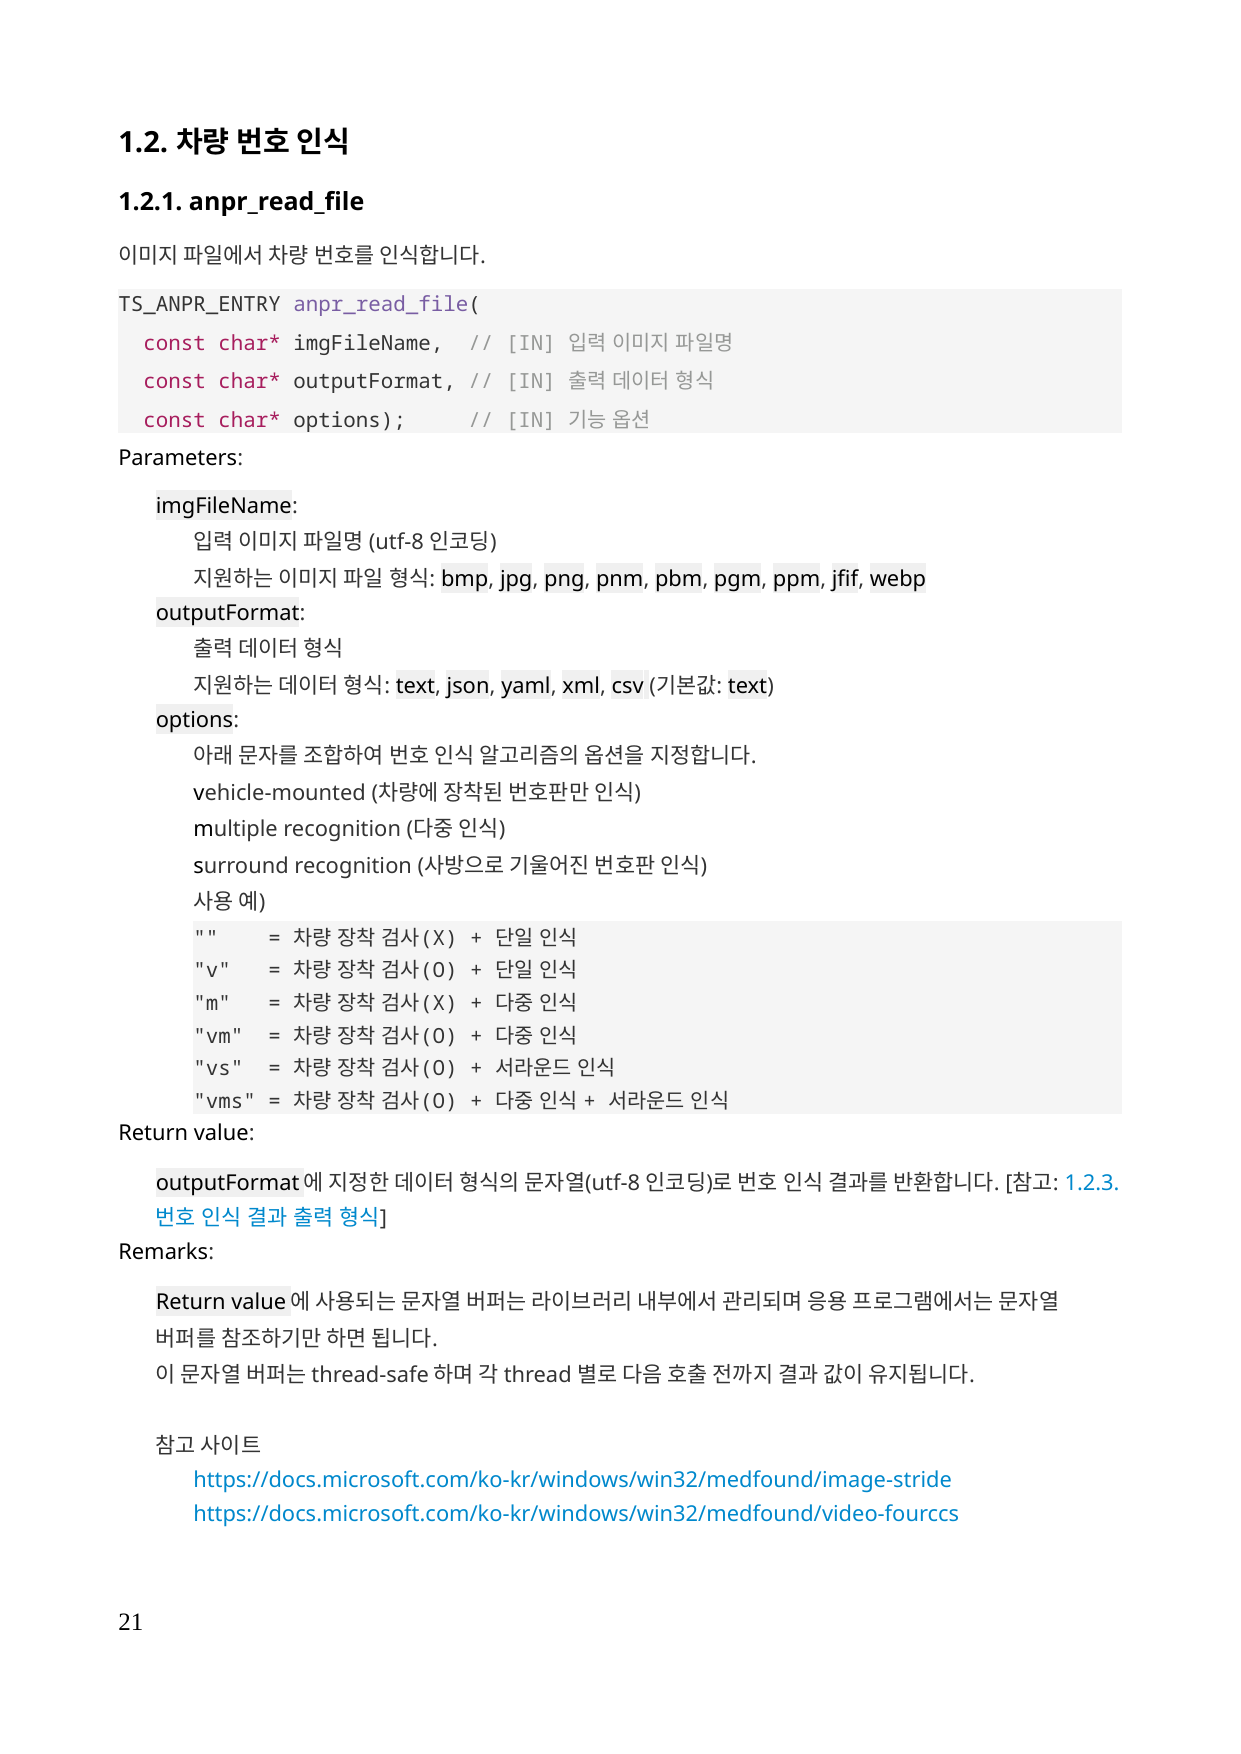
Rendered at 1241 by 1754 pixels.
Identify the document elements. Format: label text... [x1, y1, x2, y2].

text 입력 이미지 파일명 (utf-8 인코딩) [193, 524, 1122, 556]
text surround recognition (사방으로 기울어진 번호판 인식) 사용 예) [193, 848, 1122, 916]
text Parameters: [118, 442, 1122, 472]
subtitle 1.2.1. anpr_read_file [118, 183, 1122, 217]
text outputFormat에 지정한 데이터 형식의 문자열(utf-8 인코딩)로 번호 인식 결과를 반환합니다. [참고: 1.2.3. 번호 인식 결과 출력 형식] [156, 1165, 1122, 1231]
text multiple recognition (다중 인식) [193, 811, 1122, 843]
text const char* options); // [IN] 기능 옵션 [118, 403, 1122, 433]
text 지원하는 데이터 형식: text, json, yaml, xml, csv (기본값: text) [193, 668, 1122, 699]
text options: [156, 704, 1122, 734]
text outputFormat: [156, 597, 1122, 627]
text "v" = 차량 장착 검사(O) + 단일 인식 [193, 953, 1122, 984]
text imgFileName: [156, 490, 1122, 520]
text const char* outputFormat, // [IN] 출력 데이터 형식 [118, 364, 1122, 395]
text https://docs.microsoft.com/ko-kr/windows/win32/medfound/image-stride [193, 1464, 1122, 1494]
text "m" = 차량 장착 검사(X) + 다중 인식 [193, 986, 1122, 1016]
text TS_ANPR_ENTRY anpr_read_file( [118, 289, 1122, 317]
text vehicle-mounted (차량에 장착된 번호판만 인식) [193, 775, 1122, 807]
text const char* imgFileName, // [IN] 입력 이미지 파일명 [118, 326, 1122, 356]
subtitle 1.2. 차량 번호 인식 [118, 118, 1122, 161]
text Return value에 사용되는 문자열 버퍼는 라이브러리 내부에서 관리되며 응용 프로그램에서는 문자열 버퍼를 참조하기만 하면 됩니다. [156, 1284, 1122, 1352]
text Remarks: [118, 1236, 1122, 1266]
text 이미지 파일에서 차량 번호를 인식합니다. [118, 238, 1122, 270]
text "vs" = 차량 장착 검사(O) + 서라운드 인식 [193, 1052, 1122, 1082]
text Return value: [118, 1117, 1122, 1147]
text 지원하는 이미지 파일 형식: bmp, jpg, png, pnm, pbm, pgm, ppm, jfif, webp [193, 561, 1122, 593]
text 이 문자열 버퍼는 thread-safe하며 각 thread 별로 다음 호출 전까지 결과 값이 유지됩니다. [156, 1357, 1122, 1389]
text "vm" = 차량 장착 검사(O) + 다중 인식 [193, 1019, 1122, 1049]
text "vms" = 차량 장착 검사(O) + 다중 인식 + 서라운드 인식 [193, 1084, 1122, 1114]
text 출력 데이터 형식 [193, 631, 1122, 663]
text 아래 문자를 조합하여 번호 인식 알고리즘의 옵션을 지정합니다. [193, 738, 1122, 770]
text https://docs.microsoft.com/ko-kr/windows/win32/medfound/video-fourccs [193, 1498, 1122, 1528]
text 참고 사이트 [156, 1428, 1122, 1459]
text "" = 차량 장착 검사(X) + 단일 인식 [193, 921, 1122, 951]
